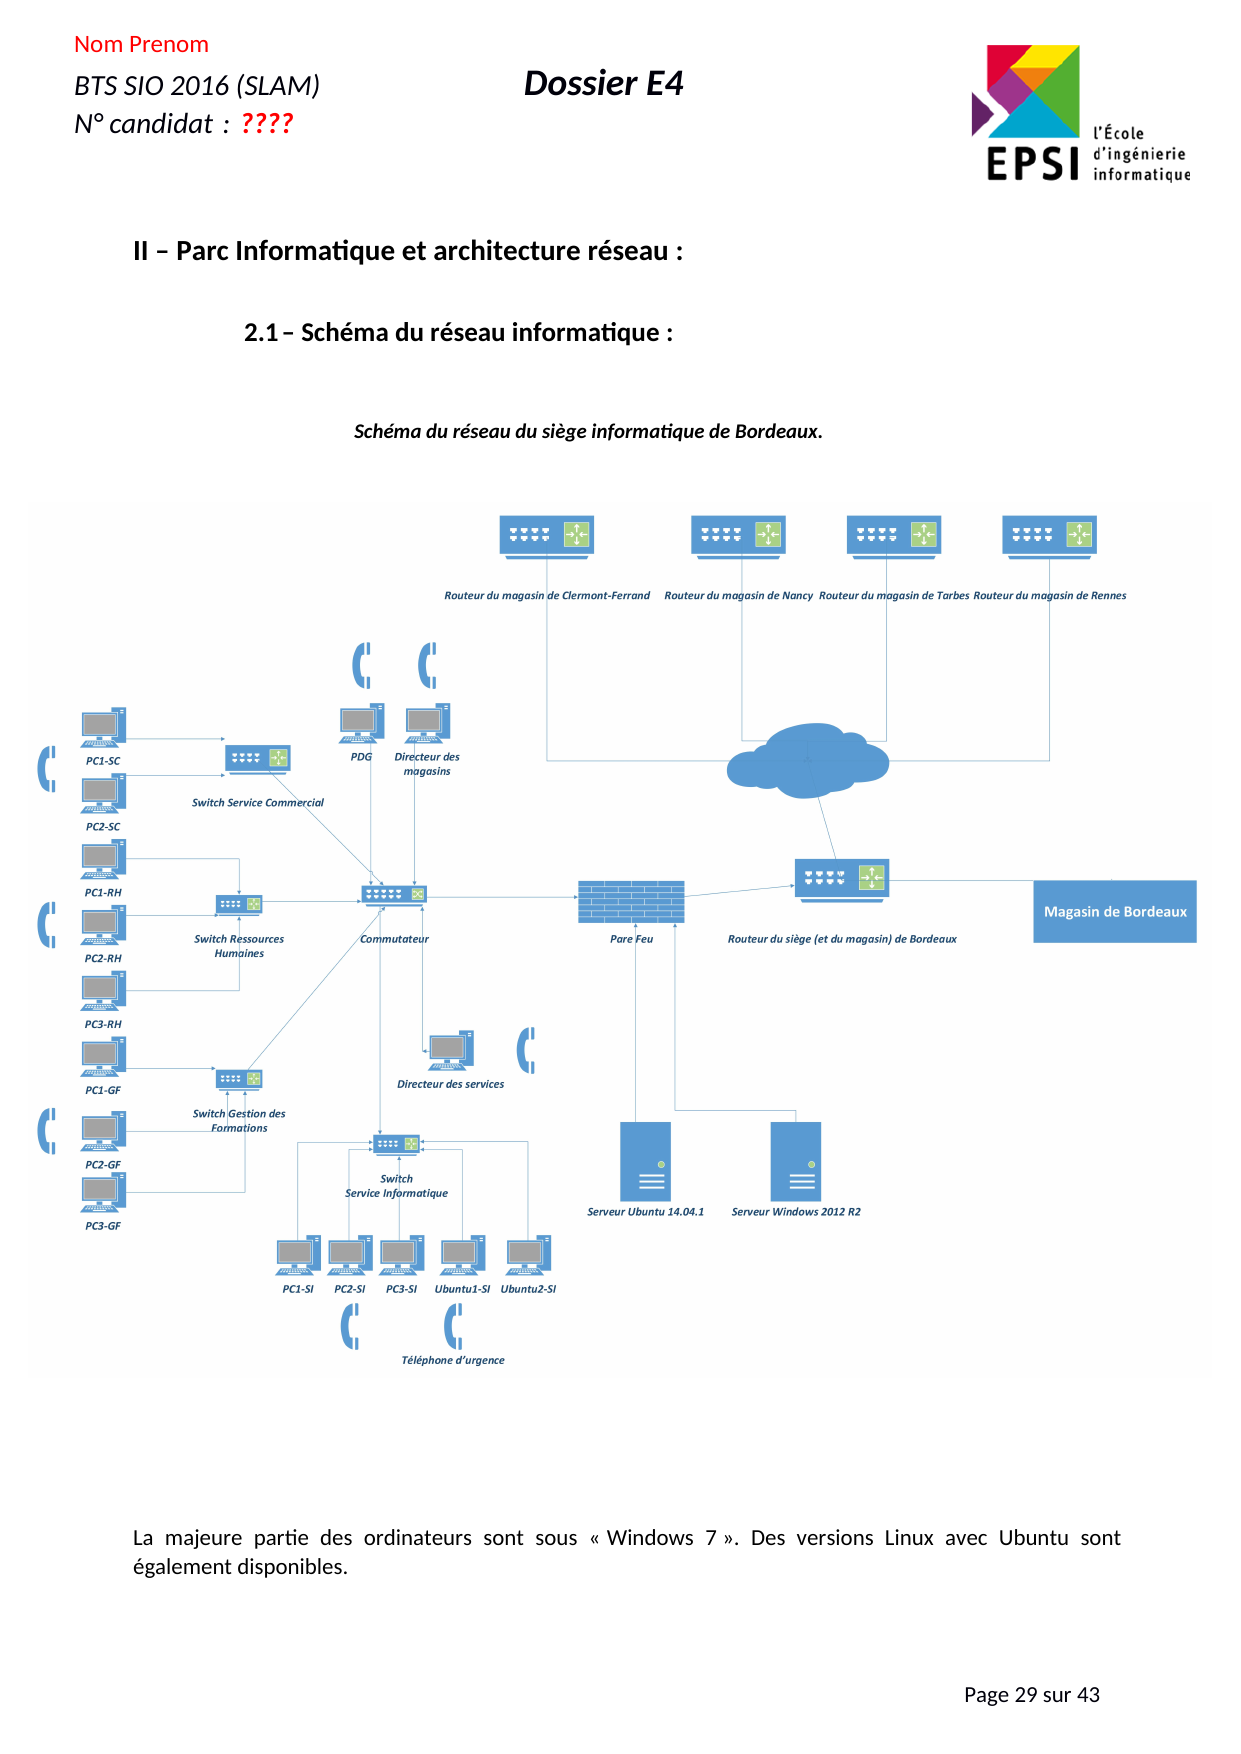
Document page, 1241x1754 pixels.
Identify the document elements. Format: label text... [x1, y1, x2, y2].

text La majeure partie des ordinateurs sont sous « Windows 7 ». Des versions Linux avec Ubuntu sont également disponibles. [133, 1523, 1122, 1580]
text Schéma du réseau du siège informatique de Bordeaux. [354, 418, 1122, 443]
subtitle II – Parc Informatique et architecture réseau : [133, 232, 1122, 268]
list – Schéma du réseau informatique : [244, 316, 1122, 348]
